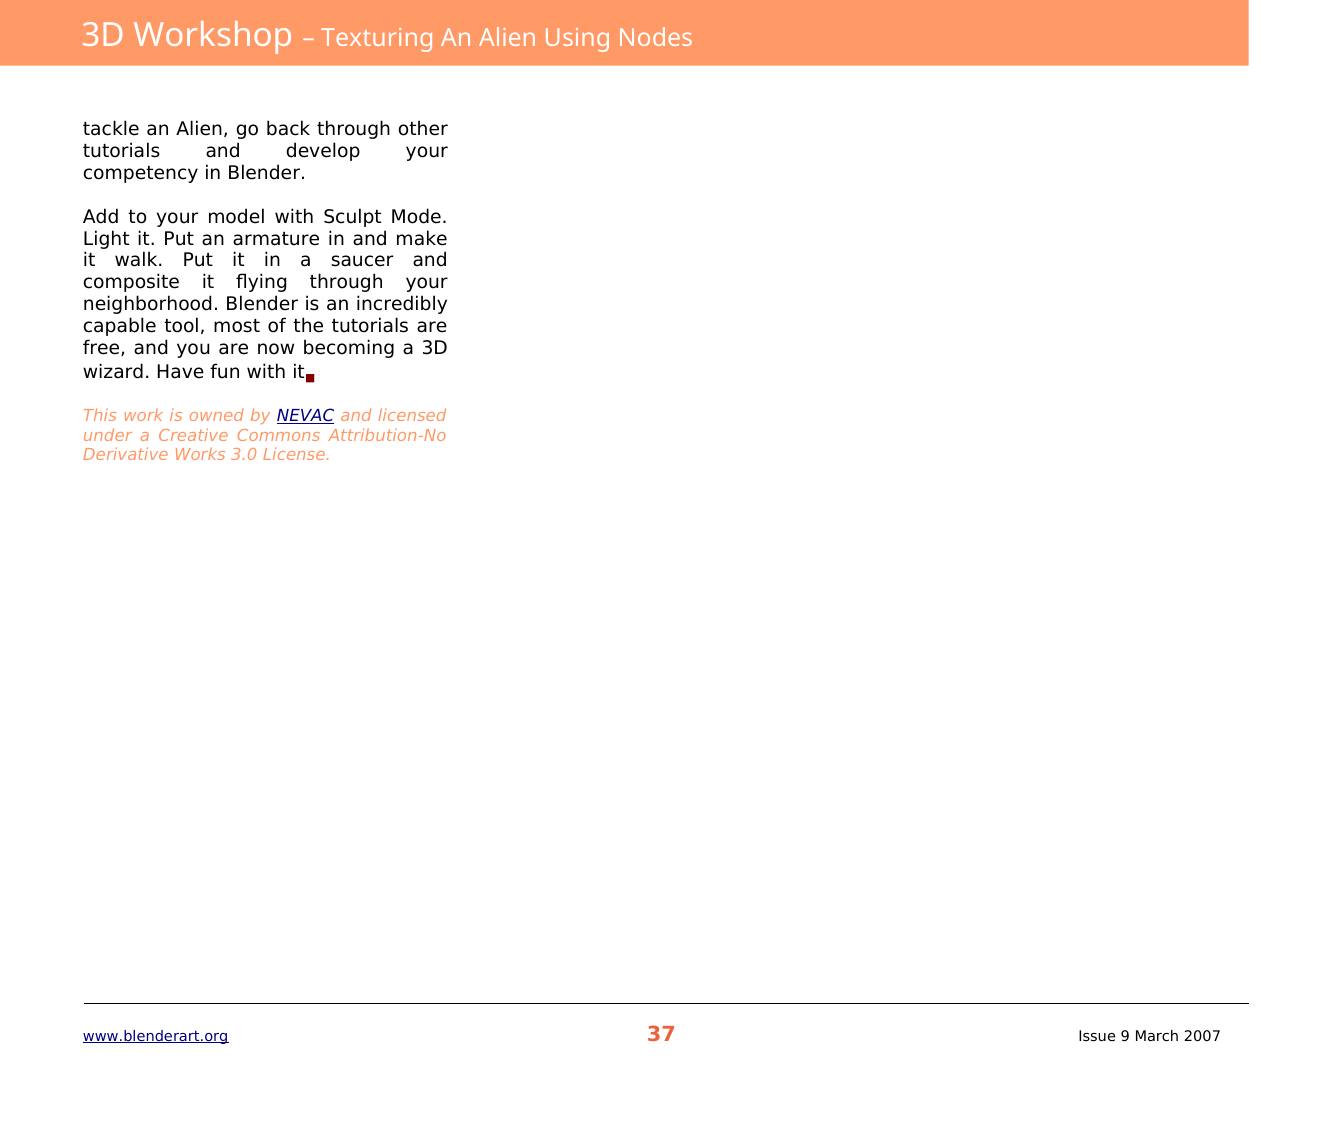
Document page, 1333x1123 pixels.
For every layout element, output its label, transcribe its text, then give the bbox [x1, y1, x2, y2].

text Add to your model with Sculpt Mode. Light it. Put an armature in and make it walk. Put it in a saucer and composite it flying through your neighborhood. Blender is an incredibly capable tool, most of the tutorials are free, and you are now becoming a 3D wizard. Have fun with it■ [83, 206, 448, 384]
text tackle an Alien, go back through other tutorials and develop your competency in Blender. [83, 118, 448, 184]
text This work is owned by NEVAC and licensed under a Creative Commons Attribution-No Derivative Works 3.0 License. [83, 406, 448, 464]
